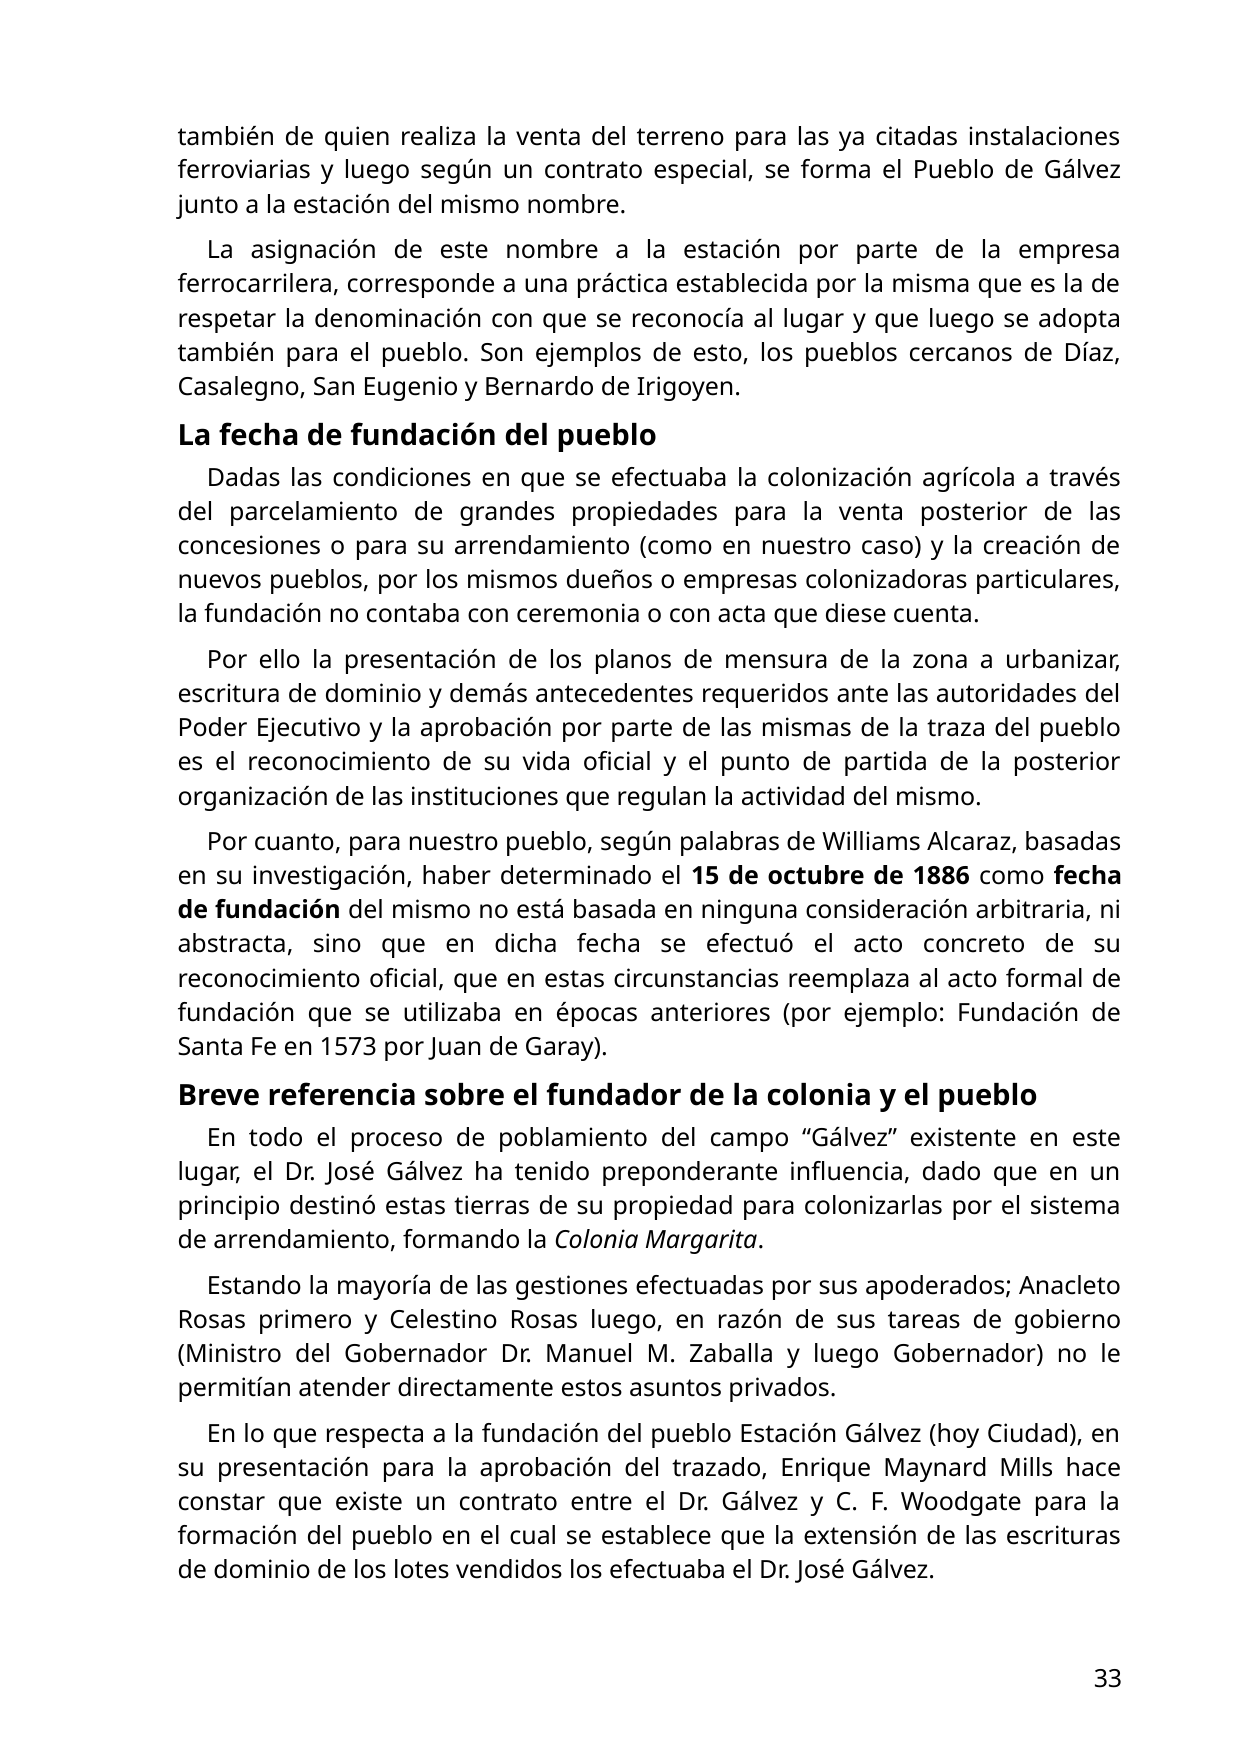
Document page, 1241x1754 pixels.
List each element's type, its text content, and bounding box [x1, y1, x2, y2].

subtitle La fecha de fundación del pueblo [177, 414, 1122, 454]
text Dadas las condiciones en que se efectuaba la colonización agrícola a través del parcelamiento de grandes propiedades para la venta posterior de las concesiones o para su arrendamiento (como en nuestro caso) y la creación de nuevos pueblos, por los mismos dueños o empresas colonizadoras particulares, la fundación no contaba con ceremonia o con acta que diese cuenta. [177, 460, 1122, 630]
text Por cuanto, para nuestro pueblo, según palabras de Williams Alcaraz, basadas en su investigación, haber determinado el 15 de octubre de 1886 como fecha de fundación del mismo no está basada en ninguna consideración arbitraria, ni abstracta, sino que en dicha fecha se efectuó el acto concreto de su reconocimiento oficial, que en estas circunstancias reemplaza al acto formal de fundación que se utilizaba en épocas anteriores (por ejemplo: Fundación de Santa Fe en 1573 por Juan de Garay). [177, 824, 1122, 1062]
subtitle Breve referencia sobre el fundador de la colonia y el pueblo [177, 1074, 1122, 1114]
text Estando la mayoría de las gestiones efectuadas por sus apoderados; Anacleto Rosas primero y Celestino Rosas luego, en razón de sus tareas de gobierno (Ministro del Gobernador Dr. Manuel M. Zaballa y luego Gobernador) no le permitían atender directamente estos asuntos privados. [177, 1268, 1122, 1404]
text En todo el proceso de poblamiento del campo “Gálvez” existente en este lugar, el Dr. José Gálvez ha tenido preponderante influencia, dado que en un principio destinó estas tierras de su propiedad para colonizarlas por el sistema de arrendamiento, formando la Colonia Margarita. [177, 1120, 1122, 1256]
text también de quien realiza la venta del terreno para las ya citadas instalaciones ferroviarias y luego según un contrato especial, se forma el Pueblo de Gálvez junto a la estación del mismo nombre. [177, 118, 1122, 220]
text Por ello la presentación de los planos de mensura de la zona a urbanizar, escritura de dominio y demás antecedentes requeridos ante las autoridades del Poder Ejecutivo y la aprobación por parte de las mismas de la traza del pueblo es el reconocimiento de su vida oficial y el punto de partida de la posterior organización de las instituciones que regulan la actividad del mismo. [177, 642, 1122, 812]
text La asignación de este nombre a la estación por parte de la empresa ferrocarrilera, corresponde a una práctica establecida por la misma que es la de respetar la denominación con que se reconocía al lugar y que luego se adopta también para el pueblo. Son ejemplos de esto, los pueblos cercanos de Díaz, Casalegno, San Eugenio y Bernardo de Irigoyen. [177, 232, 1122, 402]
text En lo que respecta a la fundación del pueblo Estación Gálvez (hoy Ciudad), en su presentación para la aprobación del trazado, Enrique Maynard Mills hace constar que existe un contrato entre el Dr. Gálvez y C. F. Woodgate para la formación del pueblo en el cual se establece que la extensión de las escrituras de dominio de los lotes vendidos los efectuaba el Dr. José Gálvez. [177, 1416, 1122, 1586]
